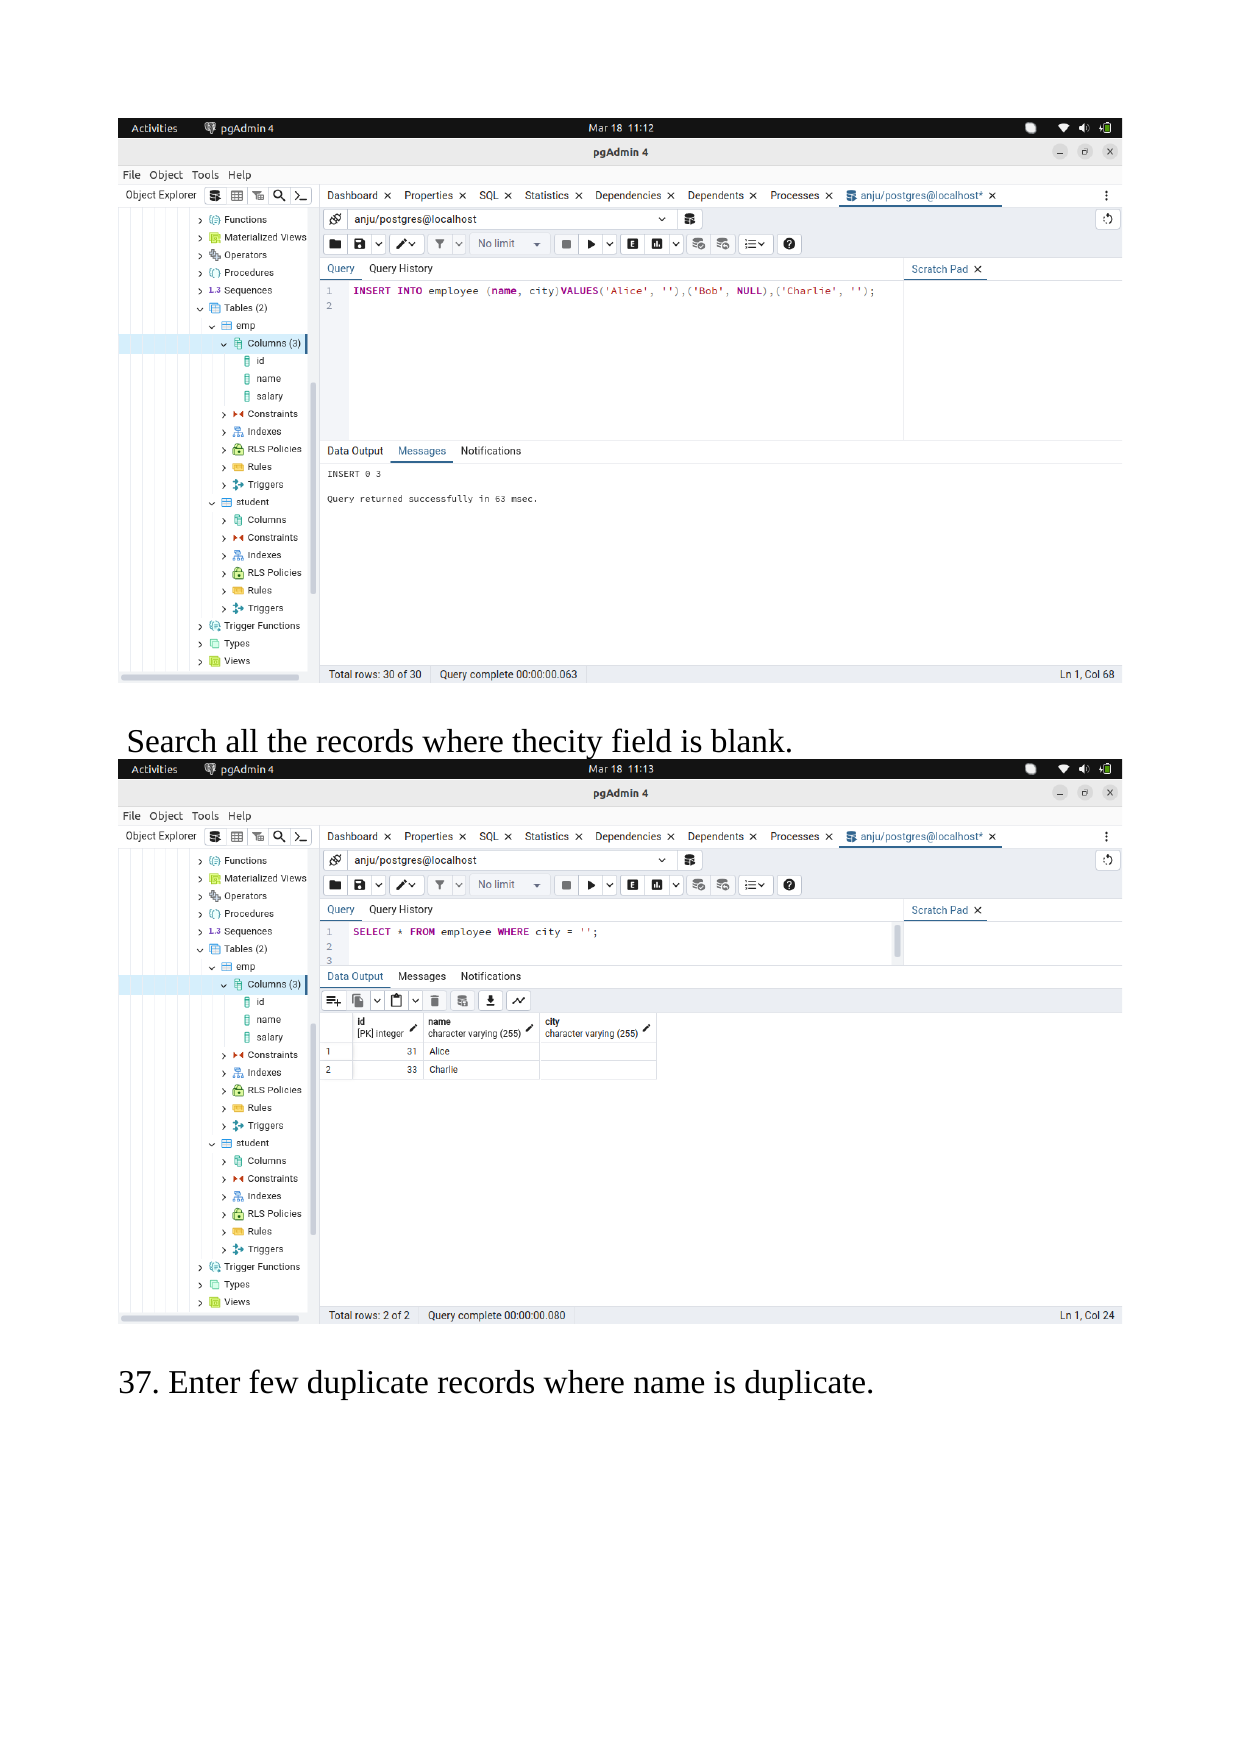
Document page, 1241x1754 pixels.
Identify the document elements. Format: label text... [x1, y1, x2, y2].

text Search all the records where thecity field is blank. [118, 721, 1122, 759]
picture [118, 118, 1123, 683]
text 37. Enter few duplicate records where name is duplicate. [118, 1362, 1122, 1400]
picture [118, 759, 1123, 1324]
